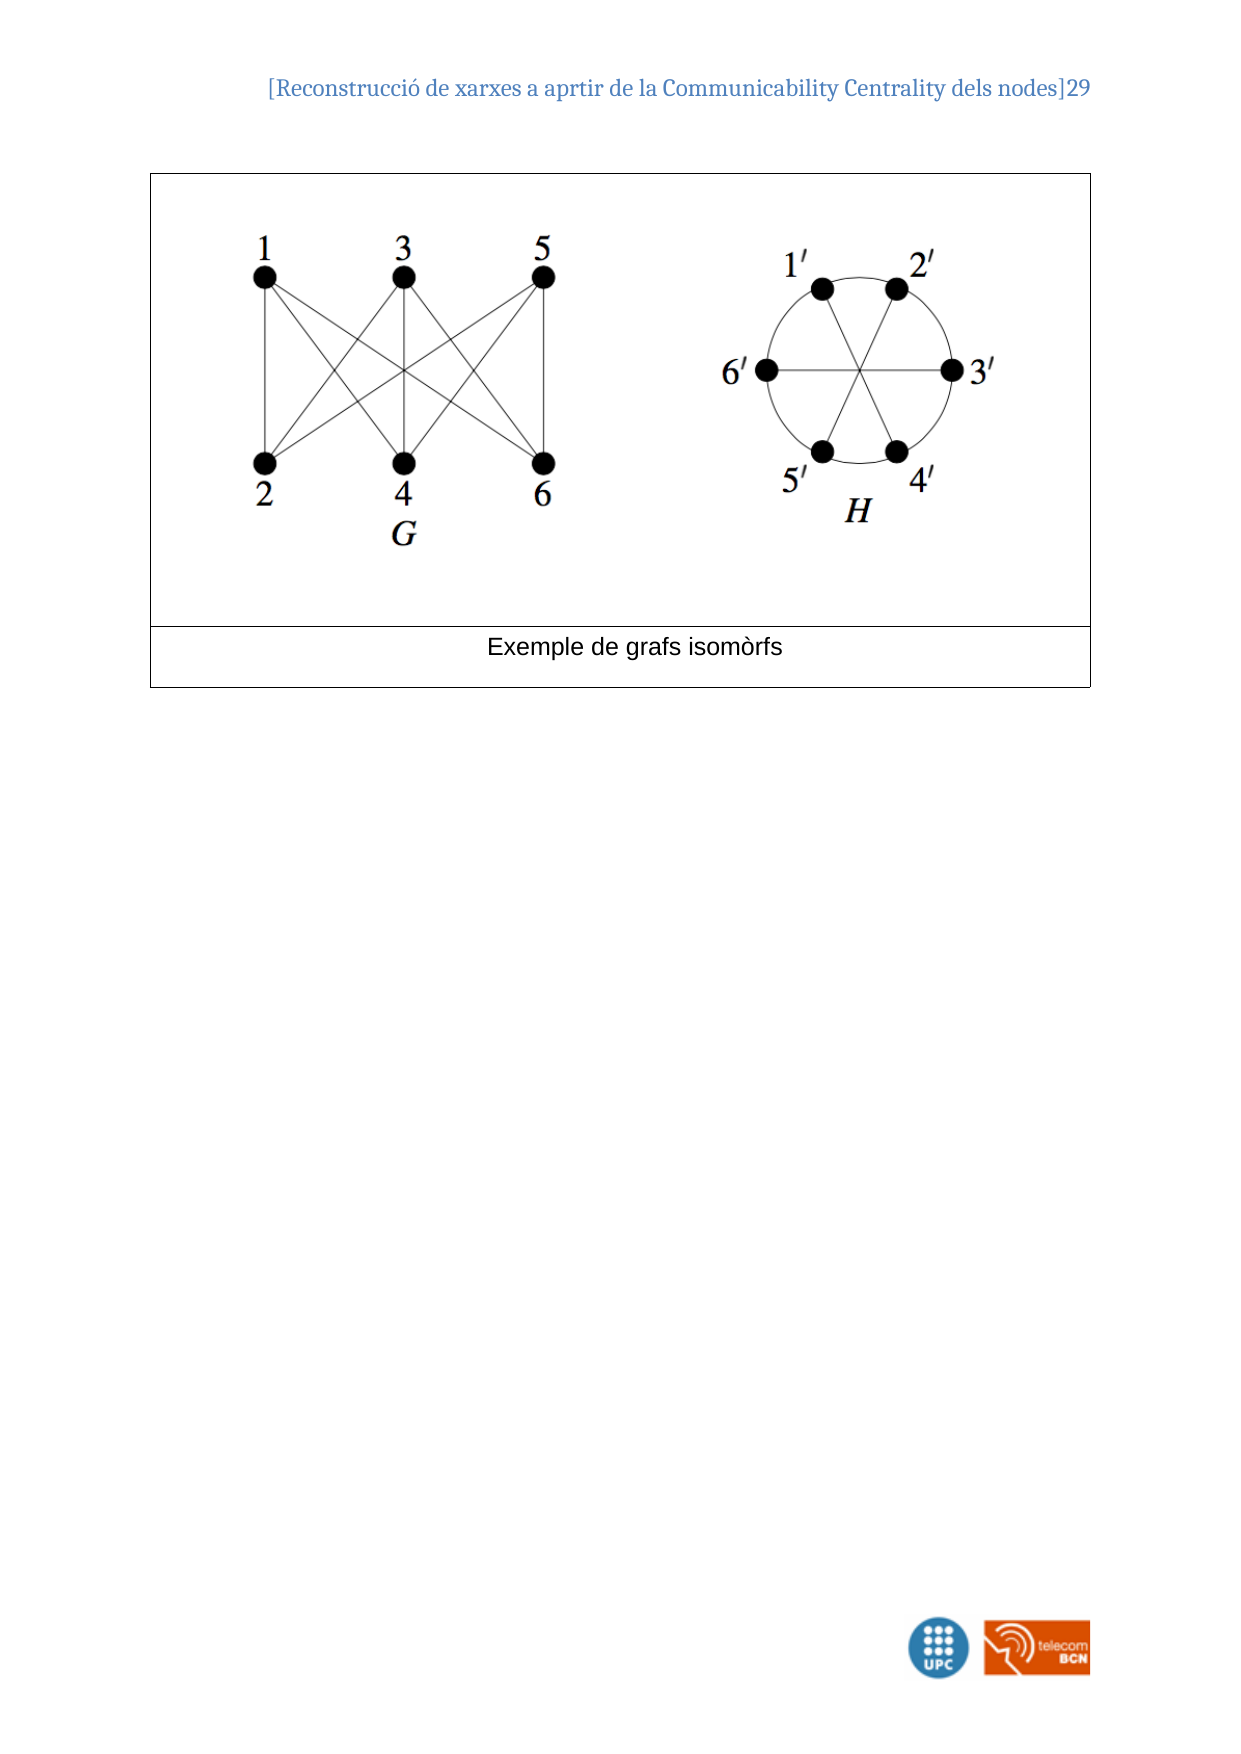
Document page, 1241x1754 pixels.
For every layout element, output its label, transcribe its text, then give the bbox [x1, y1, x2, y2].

picture [904, 1614, 1091, 1681]
table_cell Exemple de grafs isomòrfs [151, 627, 1090, 687]
table_header [151, 174, 1090, 626]
picture [155, 178, 1085, 567]
